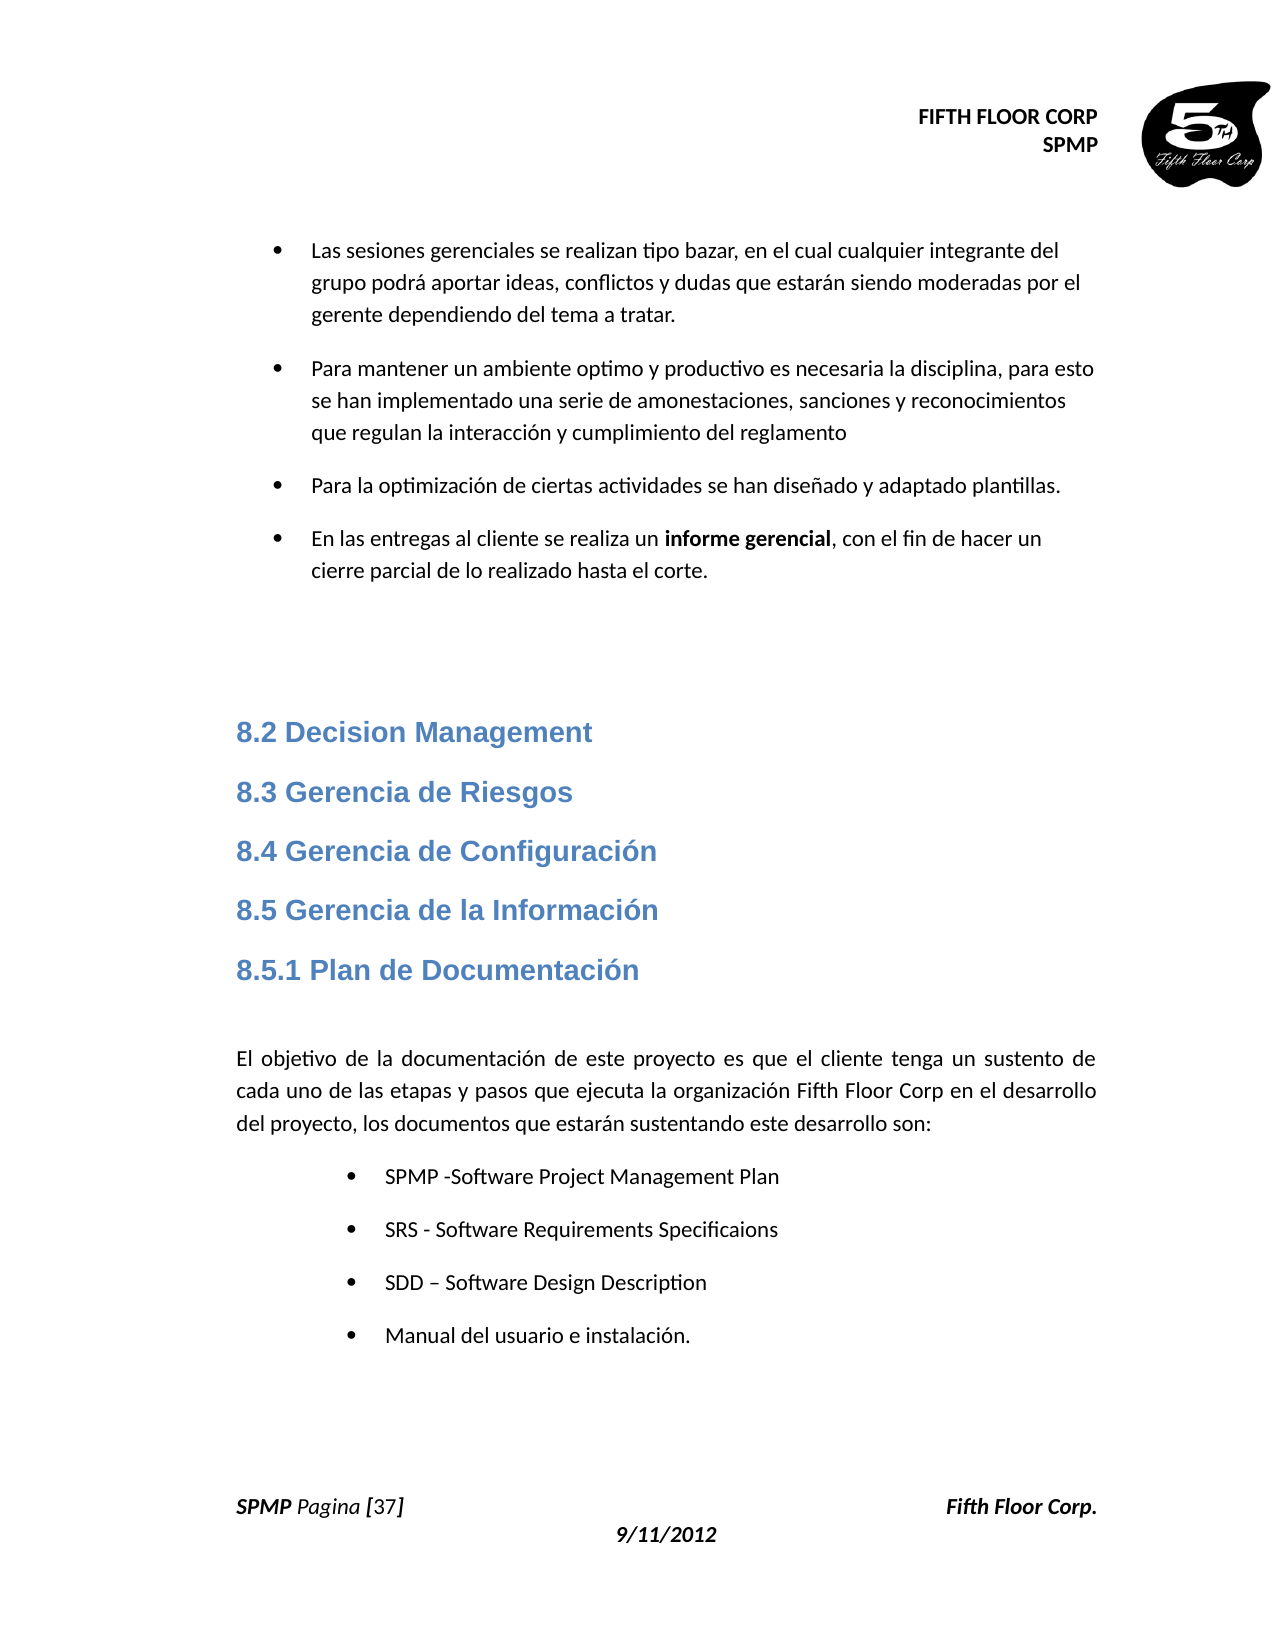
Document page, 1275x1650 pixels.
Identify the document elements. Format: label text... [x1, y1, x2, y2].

text El objetivo de la documentación de este proyecto es que el cliente tenga un sustento de cada uno de las etapas y pasos que ejecuta la organización Fifth Floor Corp en el desarrollo del proyecto, los documentos que estarán sustentando este desarrollo son: [236, 1044, 1098, 1137]
picture [1135, 73, 1275, 196]
list SPMP -Software Project Management Plan [347, 1162, 1098, 1190]
list Manual del usuario e instalación. [347, 1321, 1098, 1349]
subtitle 8.5 Gerencia de la Información [236, 893, 1098, 927]
subtitle 8.4 Gerencia de Configuración [236, 834, 1098, 868]
list SDD – Software Design Description [347, 1268, 1098, 1296]
subtitle 8.5.1 Plan de Documentación [236, 953, 1098, 986]
subtitle 8.2 Decision Management [236, 715, 1098, 749]
list Para mantener un ambiente optimo y productivo es necesaria la disciplina, para esto se han implementado una serie de amonestaciones, sanciones y reconocimientos que regulan la interacción y cumplimiento del reglamento [274, 354, 1098, 446]
list En las entregas al cliente se realiza un informe gerencial, con el fin de hacer un cierre parcial de lo realizado hasta el corte. [274, 524, 1098, 584]
list Para la optimización de ciertas actividades se han diseñado y adaptado plantillas. [274, 471, 1098, 499]
list Las sesiones gerenciales se realizan tipo bazar, en el cual cualquier integrante del grupo podrá aportar ideas, conflictos y dudas que estarán siendo moderadas por el gerente dependiendo del tema a tratar. [274, 236, 1098, 329]
list SRS - Software Requirements Specificaions [347, 1215, 1098, 1243]
subtitle 8.3 Gerencia de Riesgos [236, 775, 1098, 808]
